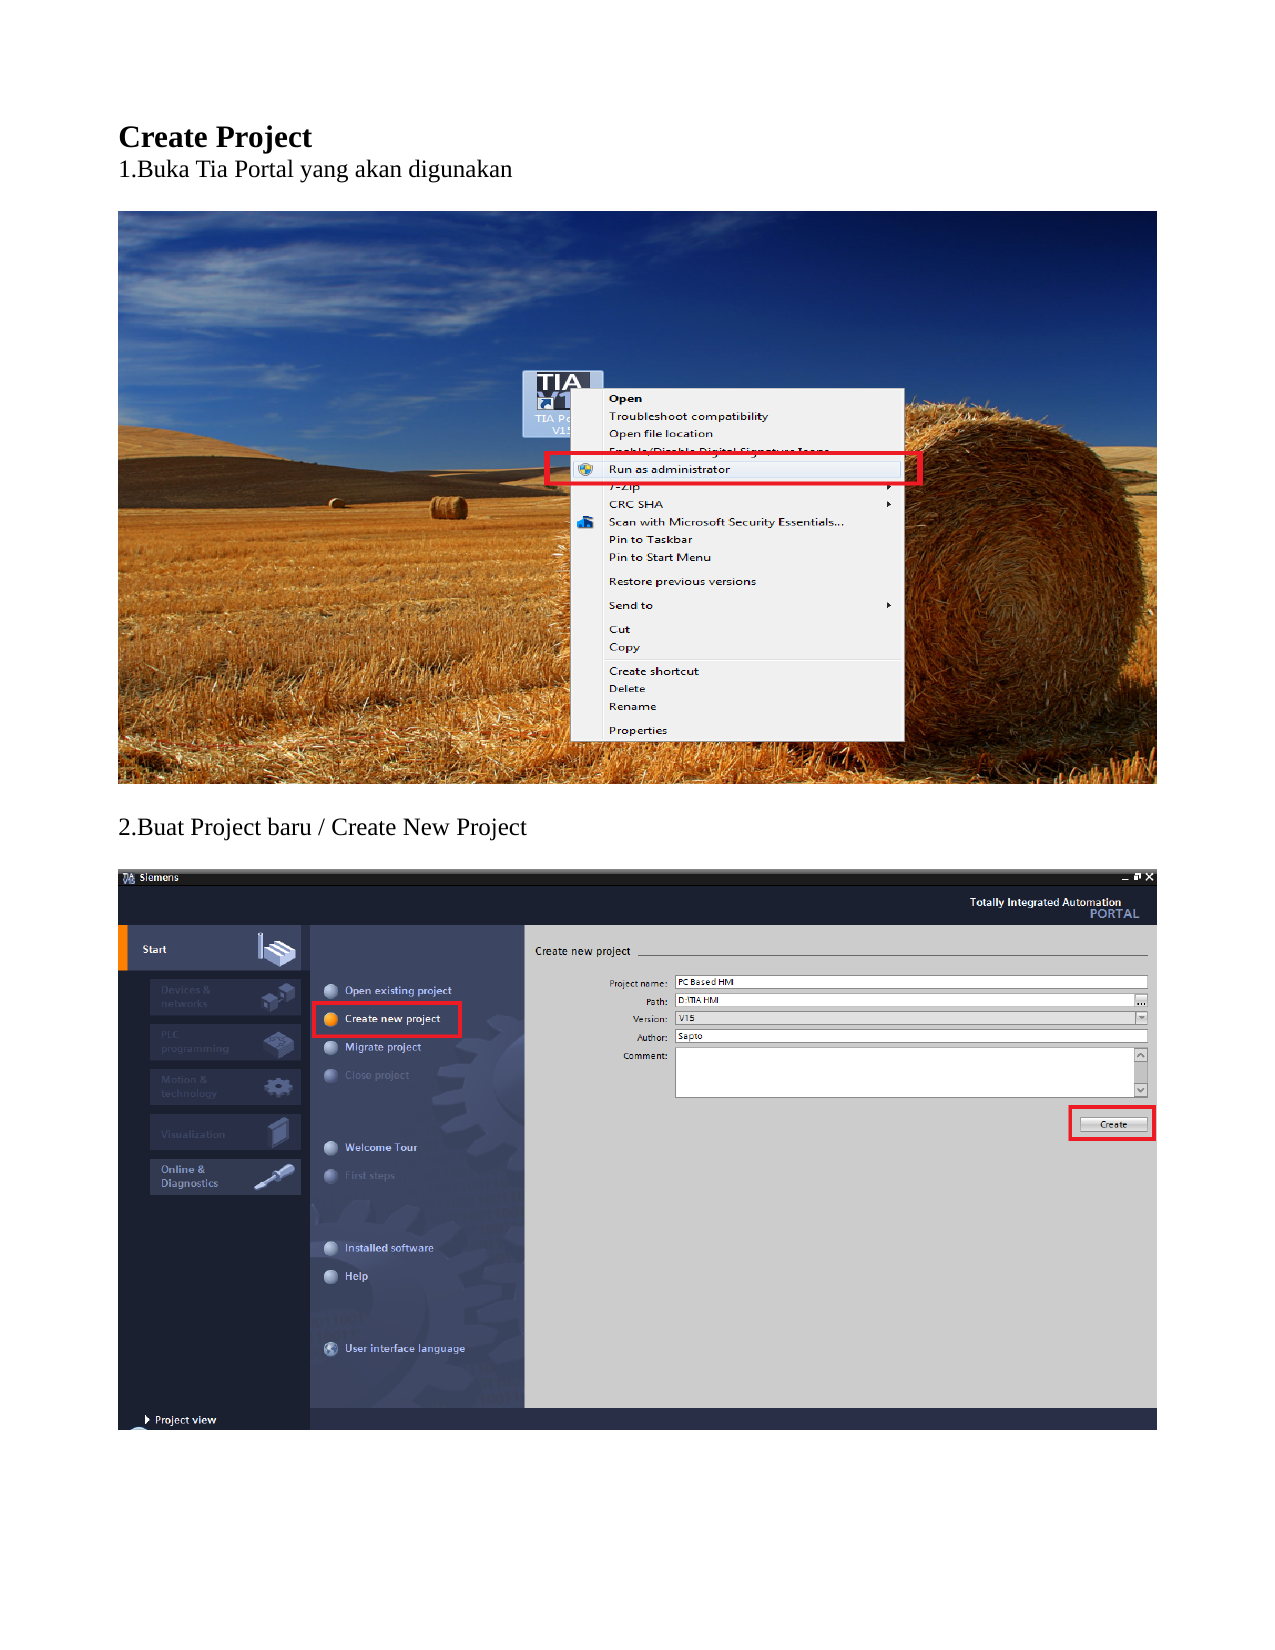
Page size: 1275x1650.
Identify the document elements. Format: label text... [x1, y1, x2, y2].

text 1.Buka Tia Portal yang akan digunakan [118, 154, 1157, 183]
text Create Project [118, 118, 1157, 154]
picture [118, 869, 1157, 1430]
text 2.Buat Project baru / Create New Project [118, 812, 1157, 841]
picture [118, 211, 1157, 784]
